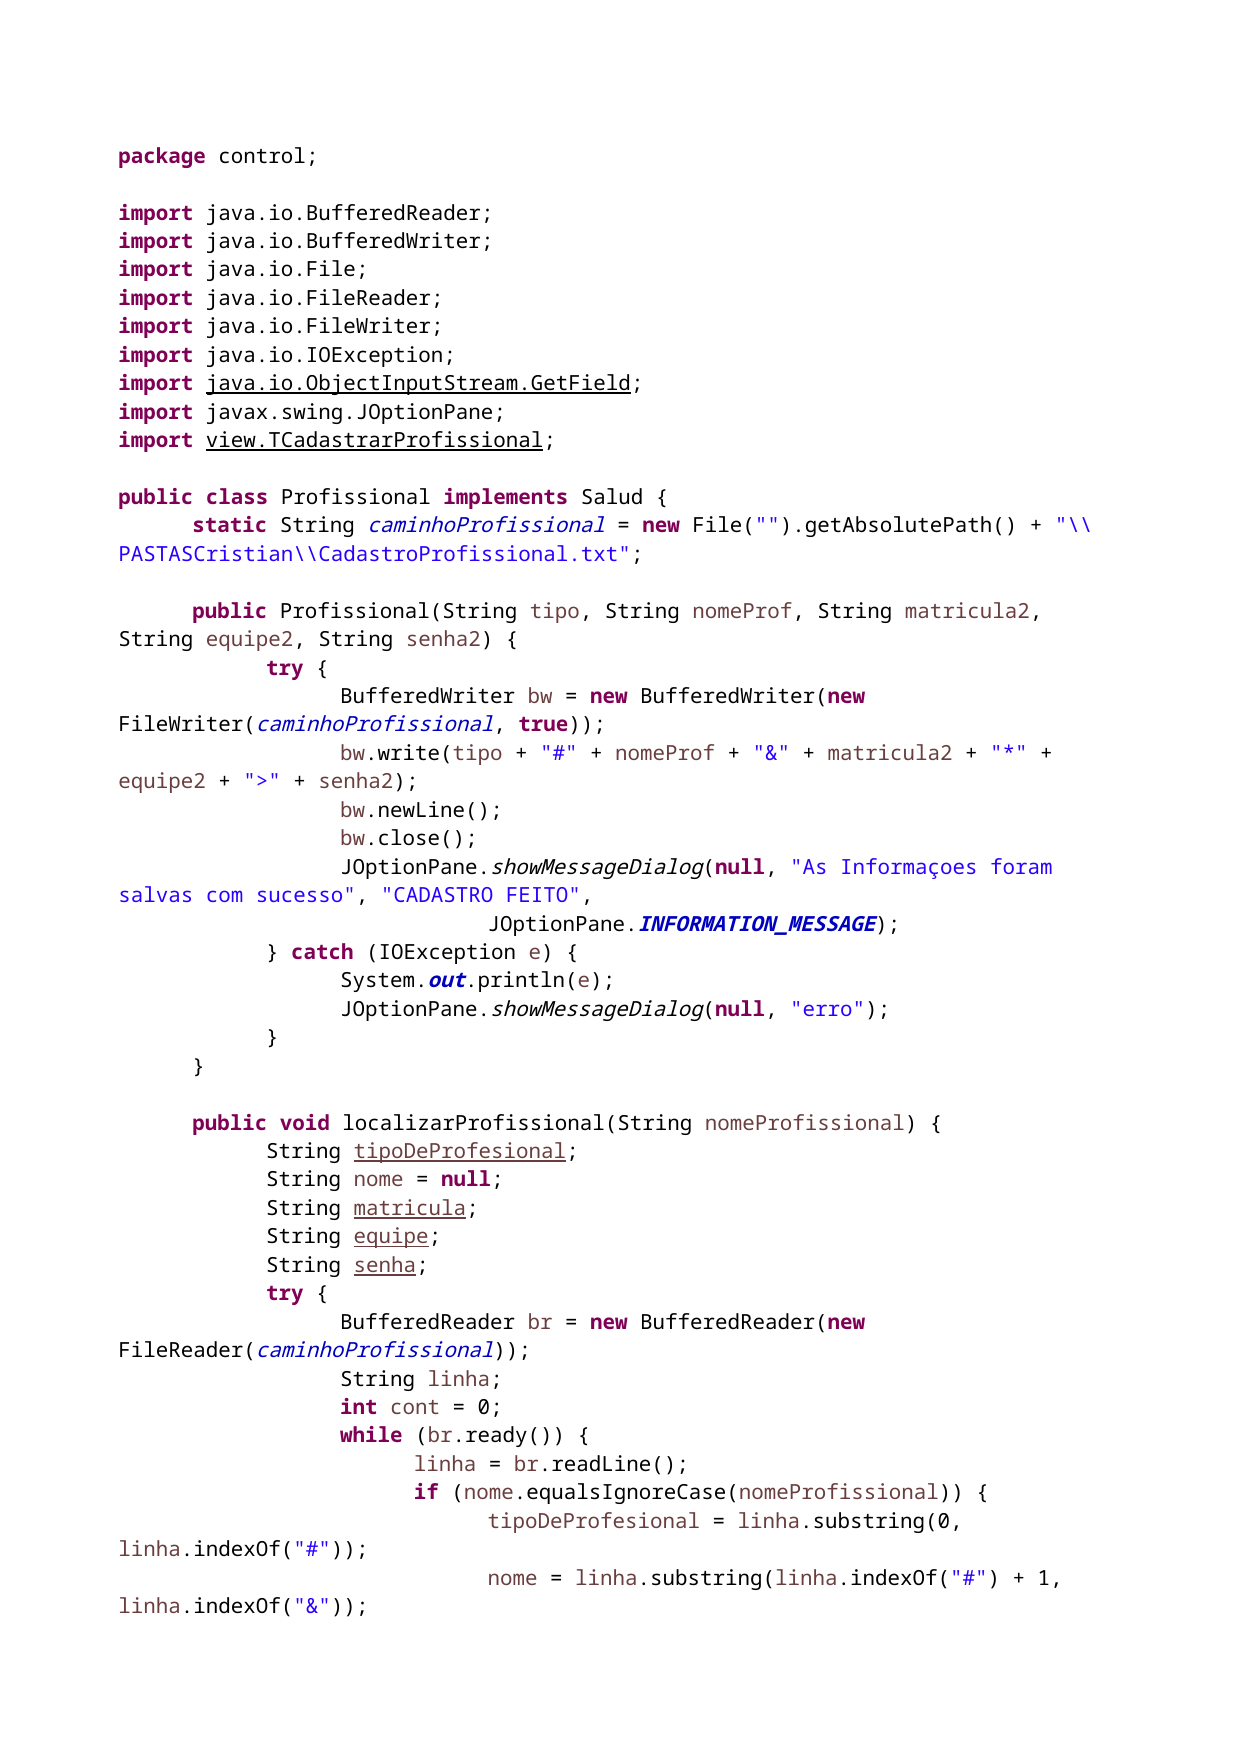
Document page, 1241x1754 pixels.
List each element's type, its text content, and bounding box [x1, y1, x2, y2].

text import java.io.FileReader; [118, 283, 1122, 311]
text BufferedWriter bw = new BufferedWriter(new FileWriter(caminhoProfissional, true)); [118, 681, 1122, 738]
text import javax.swing.JOptionPane; [118, 397, 1122, 425]
text JOptionPane.INFORMATION_MESSAGE); [118, 909, 1122, 937]
text } catch (IOException e) { [118, 937, 1122, 966]
text static String caminhoProfissional = new File("").getAbsolutePath() + "\\PASTASCristian\\CadastroProfissional.txt"; [118, 511, 1122, 567]
text String senha; [118, 1250, 1122, 1278]
text bw.newLine(); [118, 795, 1122, 823]
text public Profissional(String tipo, String nomeProf, String matricula2, String equipe2, String senha2) { [118, 596, 1122, 653]
text linha = br.readLine(); [118, 1449, 1122, 1477]
text import java.io.BufferedWriter; [118, 226, 1122, 254]
text tipoDeProfesional = linha.substring(0, linha.indexOf("#")); [118, 1506, 1122, 1563]
text } [118, 1051, 1122, 1079]
text import java.io.FileWriter; [118, 311, 1122, 340]
text String tipoDeProfesional; [118, 1136, 1122, 1164]
text int cont = 0; [118, 1392, 1122, 1421]
text String equipe; [118, 1221, 1122, 1250]
text import java.io.ObjectInputStream.GetField; [118, 368, 1122, 397]
text package control; [118, 141, 1122, 169]
text public class Profissional implements Salud { [118, 482, 1122, 511]
text } [118, 1022, 1122, 1051]
text JOptionPane.showMessageDialog(null, "As Informaçoes foram salvas com sucesso", "CADASTRO FEITO", [118, 852, 1122, 909]
text String nome = null; [118, 1164, 1122, 1193]
text if (nome.equalsIgnoreCase(nomeProfissional)) { [118, 1477, 1122, 1506]
text nome = linha.substring(linha.indexOf("#") + 1, linha.indexOf("&")); [118, 1563, 1122, 1619]
text String matricula; [118, 1193, 1122, 1221]
text bw.close(); [118, 823, 1122, 852]
text import view.TCadastrarProfissional; [118, 425, 1122, 454]
text while (br.ready()) { [118, 1421, 1122, 1449]
text BufferedReader br = new BufferedReader(new FileReader(caminhoProfissional)); [118, 1307, 1122, 1364]
text JOptionPane.showMessageDialog(null, "erro"); [118, 994, 1122, 1022]
text bw.write(tipo + "#" + nomeProf + "&" + matricula2 + "*" + equipe2 + ">" + senha2); [118, 738, 1122, 795]
text System.out.println(e); [118, 966, 1122, 994]
text import java.io.BufferedReader; [118, 198, 1122, 226]
text try { [118, 653, 1122, 681]
text import java.io.File; [118, 254, 1122, 283]
text import java.io.IOException; [118, 340, 1122, 368]
text try { [118, 1278, 1122, 1307]
text String linha; [118, 1364, 1122, 1392]
text public void localizarProfissional(String nomeProfissional) { [118, 1108, 1122, 1136]
